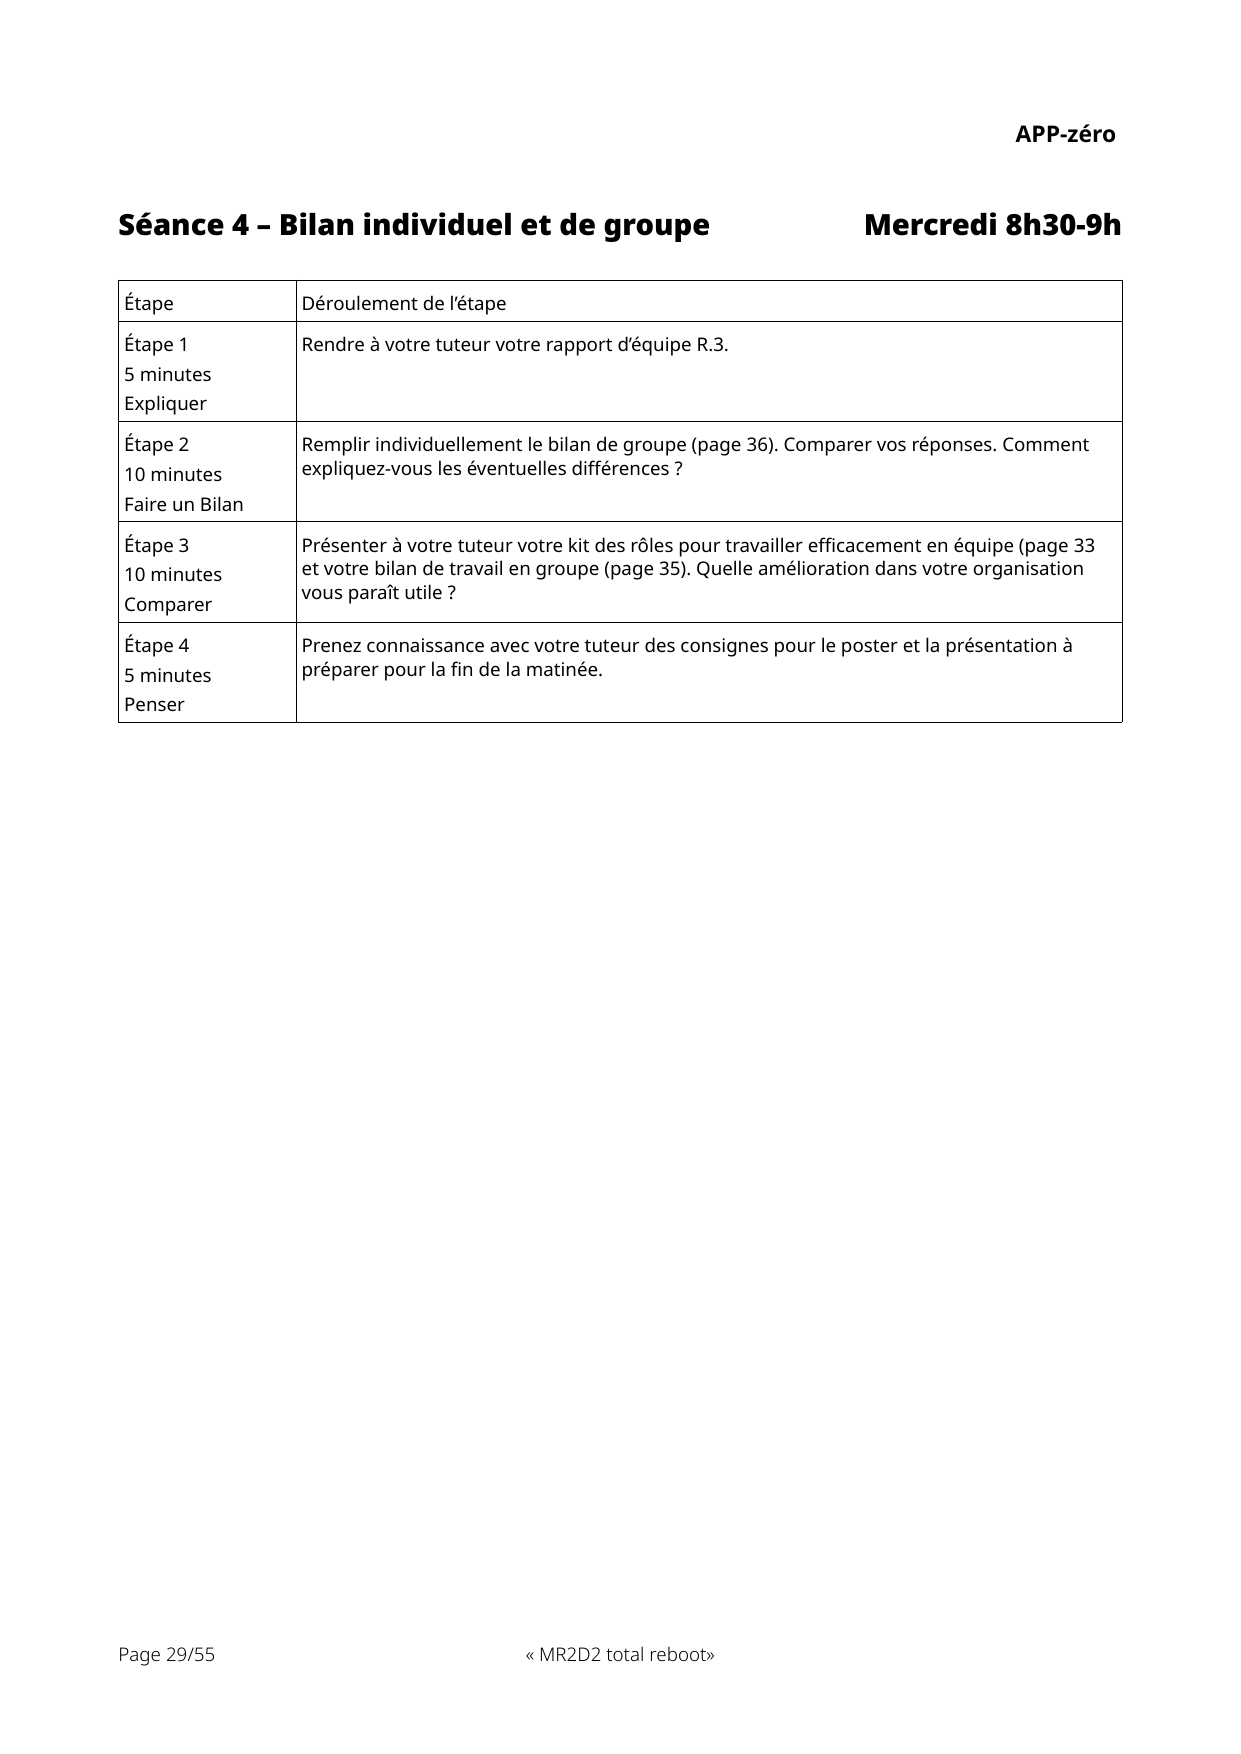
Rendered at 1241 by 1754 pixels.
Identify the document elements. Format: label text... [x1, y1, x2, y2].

table_cell Étape 4 5 minutes Penser [119, 623, 296, 722]
table_cell Étape 2 10 minutes Faire un Bilan [119, 422, 296, 521]
subtitle Séance 4 – Bilan individuel et de groupe Mercredi 8h30-9h [118, 204, 1122, 243]
table_cell Remplir individuellement le bilan de groupe (page 35). Comparer vos réponses. Comment expliquez-vous les éventuelles différences ? [297, 422, 1122, 521]
table_cell Rendre à votre tuteur votre rapport d’équipe R.3. [297, 322, 1122, 421]
table_header Déroulement de l’étape [297, 281, 1122, 321]
table_cell Étape 1 5 minutes Expliquer [119, 322, 296, 421]
table_cell Étape 3 10 minutes Comparer [119, 522, 296, 622]
table_cell Prenez connaissance avec votre tuteur des consignes pour le poster et la présentation à préparer pour la fin de la matinée. [297, 623, 1122, 722]
table_cell Présenter à votre tuteur votre kit des rôles pour travailler efficacement en équipe (page 32 et votre bilan de travail en groupe (page 34). Quelle amélioration dans votre organisation vous paraît utile ? [297, 522, 1122, 622]
table_header Étape [119, 281, 296, 321]
